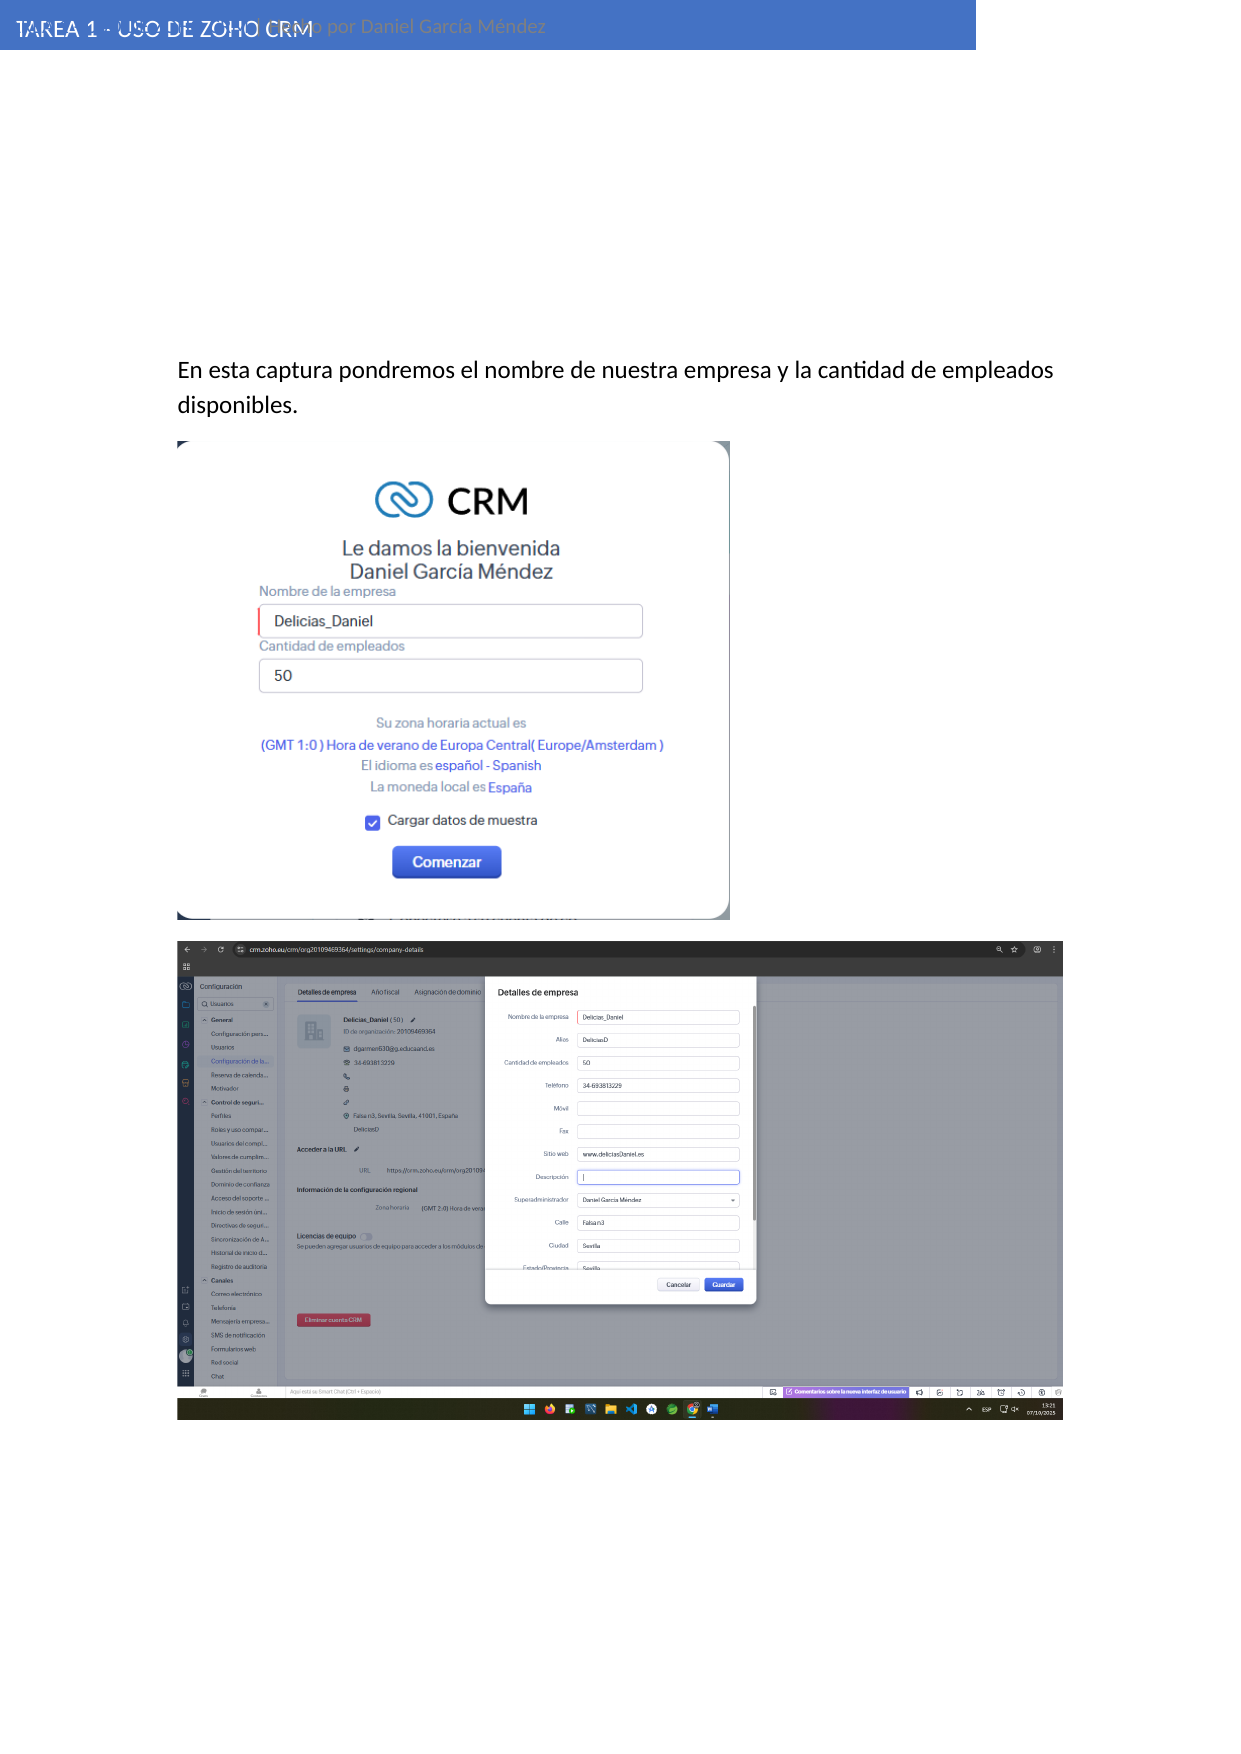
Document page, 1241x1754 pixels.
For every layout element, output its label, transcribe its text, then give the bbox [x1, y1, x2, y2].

text En esta captura pondremos el nombre de nuestra empresa y la cantidad de empleados disponibles. [177, 354, 1063, 420]
